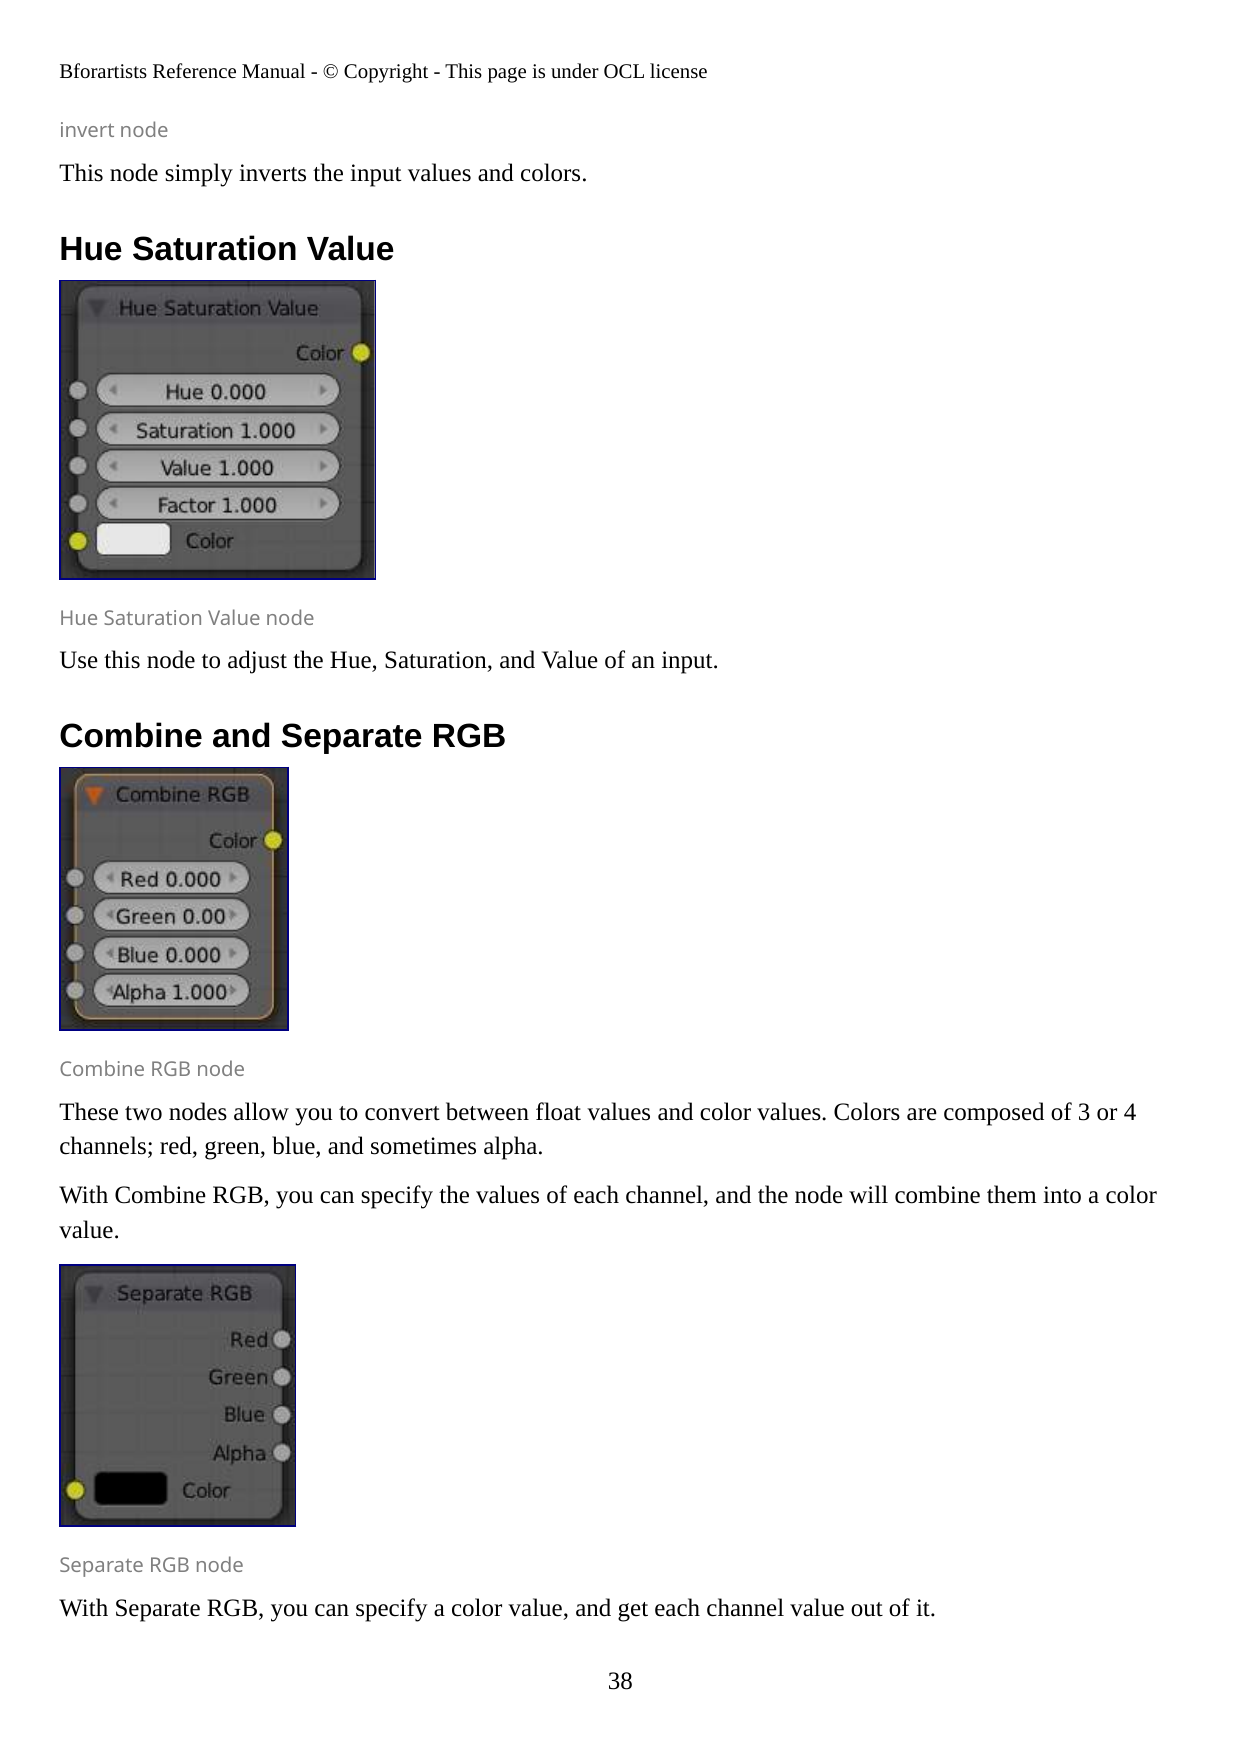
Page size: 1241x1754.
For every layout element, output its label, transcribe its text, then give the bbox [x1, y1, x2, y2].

text Combine RGB node [59, 1051, 1181, 1082]
text Separate RGB node [59, 1547, 1181, 1578]
picture [61, 1266, 295, 1525]
text invert node [59, 113, 1181, 144]
picture [61, 281, 375, 578]
text This node simply inverts the input values and colors. [59, 158, 1181, 187]
subtitle Combine and Separate RGB [59, 716, 1181, 754]
text Use this node to adjust the Hue, Saturation, and Value of an input. [59, 646, 1181, 674]
text Hue Saturation Value node [59, 600, 1181, 631]
picture [61, 768, 287, 1029]
subtitle Hue Saturation Value [59, 228, 1181, 267]
text These two nodes allow you to convert between float values and color values. Colors are composed of 3 or 4 channels; red, green, blue, and sometimes alpha. [59, 1097, 1181, 1160]
text With Separate RGB, you can specify a color value, and get each channel value out of it. [59, 1593, 1181, 1622]
text With Combine RGB, you can specify the values of each channel, and the node will combine them into a color value. [59, 1180, 1181, 1243]
